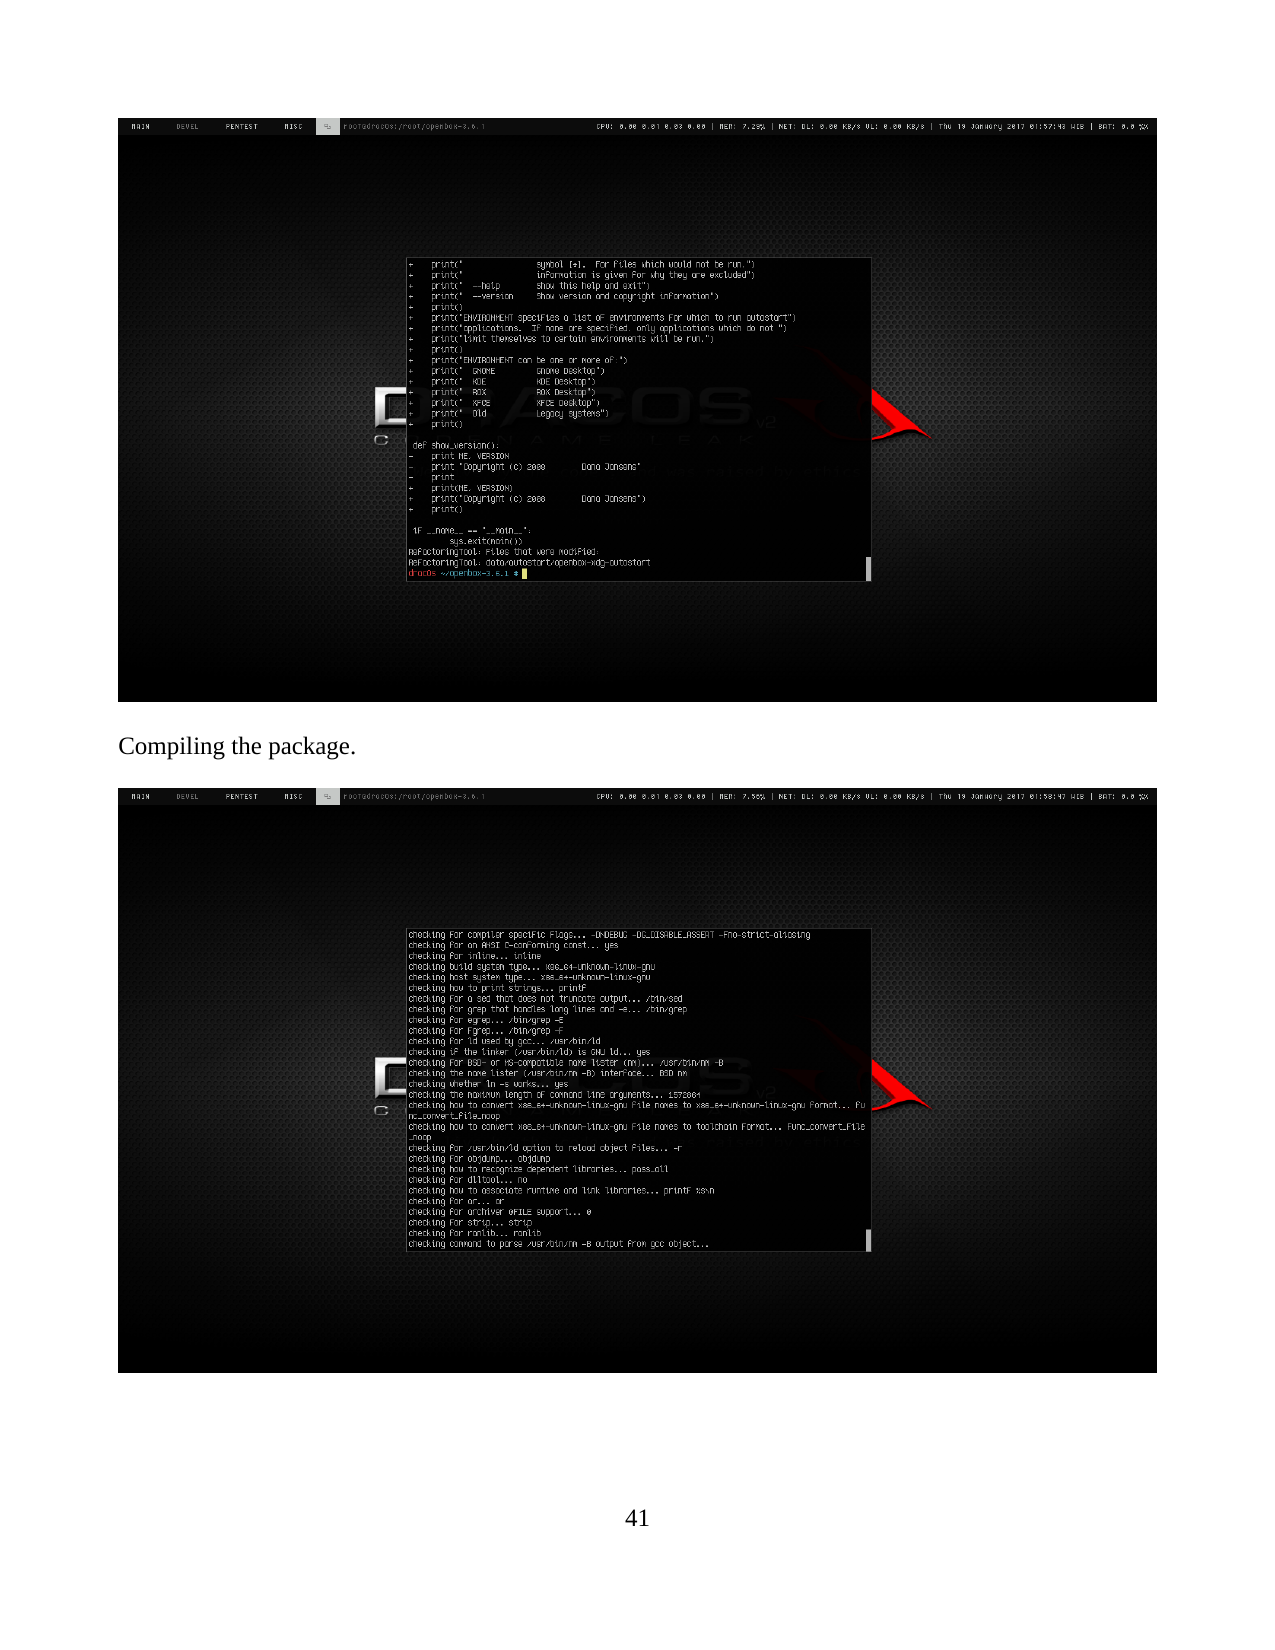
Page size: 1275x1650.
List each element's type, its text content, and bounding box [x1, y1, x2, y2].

picture [118, 118, 1157, 702]
picture [118, 788, 1157, 1373]
text Compiling the package. [118, 731, 1157, 759]
